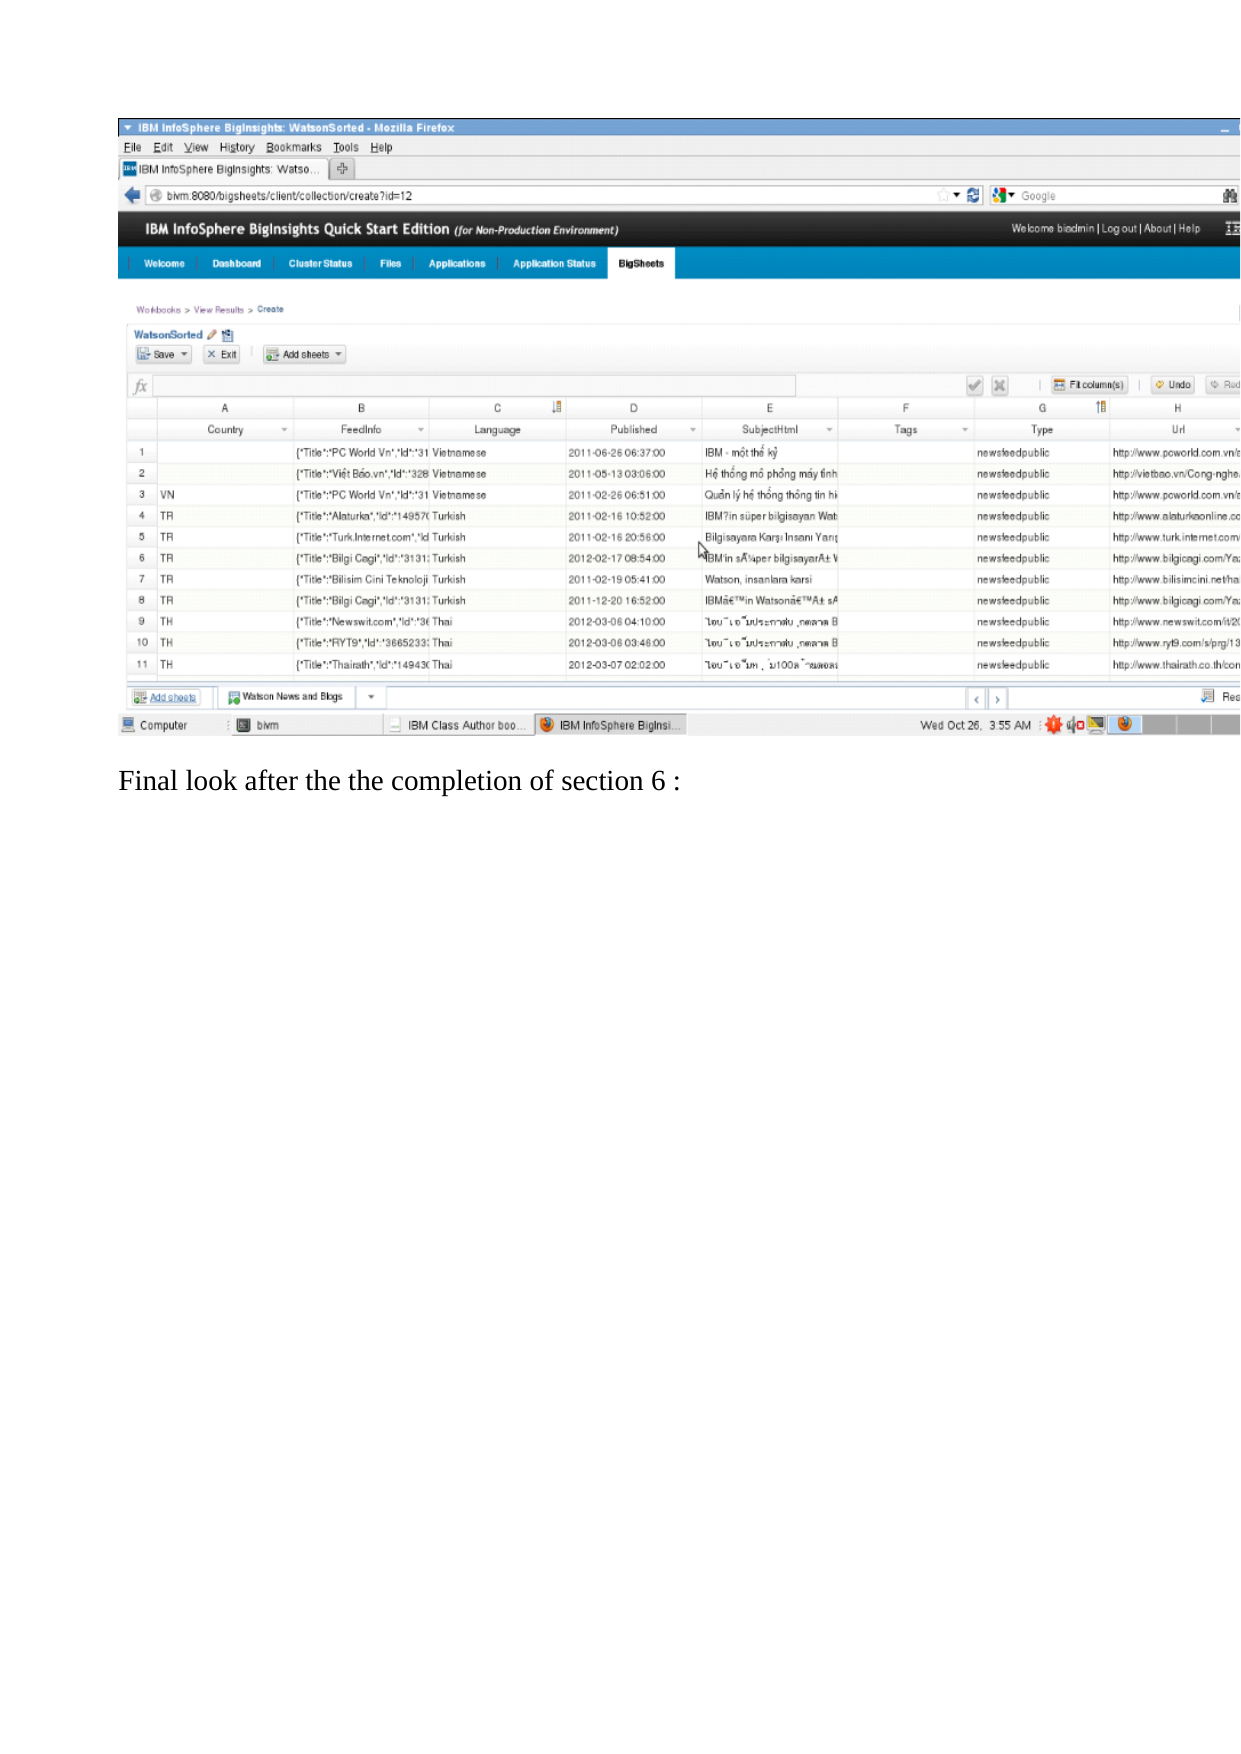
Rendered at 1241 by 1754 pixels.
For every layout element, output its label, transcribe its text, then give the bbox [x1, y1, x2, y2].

text Final look after the the completion of section 6 : [118, 763, 1122, 797]
